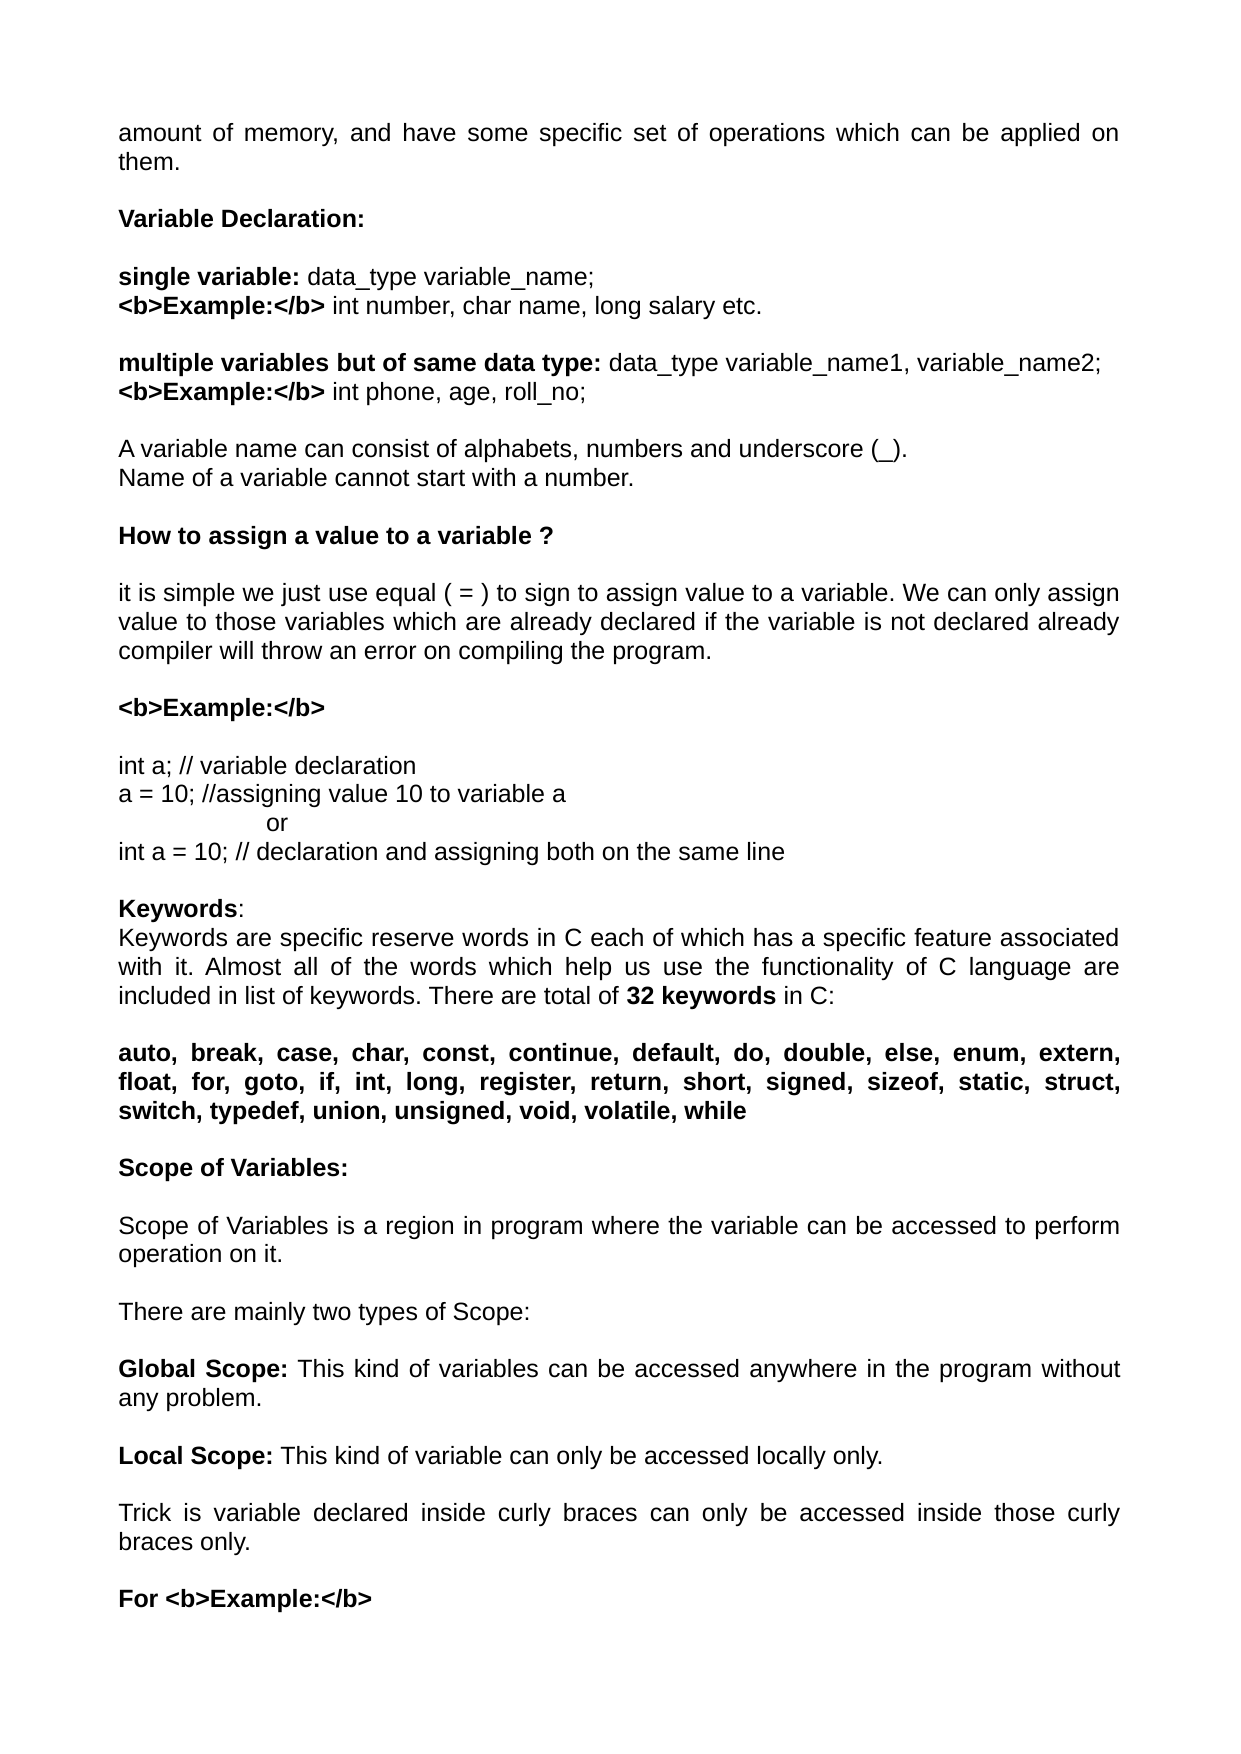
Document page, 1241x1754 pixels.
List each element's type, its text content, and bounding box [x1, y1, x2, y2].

text Scope of Variables is a region in program where the variable can be accessed to perform operation on it. [118, 1211, 1122, 1268]
text Trick is variable declared inside curly braces can only be accessed inside those curly braces only. [118, 1498, 1122, 1556]
text a = 10; //assigning value 10 to variable a [118, 779, 1122, 808]
text A variable name can consist of alphabets, numbers and underscore (_). [118, 434, 1122, 463]
text int a; // variable declaration [118, 751, 1122, 779]
text amount of memory, and have some specific set of operations which can be applied on them. [118, 118, 1122, 176]
text <b>Example:</b> int phone, age, roll_no; [118, 377, 1122, 406]
text There are mainly two types of Scope: [118, 1297, 1122, 1326]
text single variable: data_type variable_name; [118, 262, 1122, 291]
text Local Scope: This kind of variable can only be accessed locally only. [118, 1441, 1122, 1469]
text Variable Declaration: [118, 204, 1122, 233]
text For <b>Example:</b> [118, 1584, 1122, 1613]
text <b>Example:</b> int number, char name, long salary etc. [118, 291, 1122, 319]
text or [118, 808, 1122, 837]
text Keywords: [118, 894, 1122, 923]
text multiple variables but of same data type: data_type variable_name1, variable_name2; [118, 348, 1122, 377]
text auto, break, case, char, const, continue, default, do, double, else, enum, extern, float, for, goto, if, int, long, register, return, short, signed, sizeof, static, struct, switch, typedef, union, unsigned, void, volatile, while [118, 1038, 1122, 1124]
text Name of a variable cannot start with a number. [118, 463, 1122, 492]
text int a = 10; // declaration and assigning both on the same line [118, 837, 1122, 866]
text Keywords are specific reserve words in C each of which has a specific feature associated with it. Almost all of the words which help us use the functionality of C language are included in list of keywords. There are total of 32 keywords in C: [118, 923, 1122, 1009]
text it is simple we just use equal ( = ) to sign to assign value to a variable. We can only assign value to those variables which are already declared if the variable is not declared already compiler will throw an error on compiling the program. [118, 578, 1122, 664]
text How to assign a value to a variable ? [118, 521, 1122, 549]
text Global Scope: This kind of variables can be accessed anywhere in the program without any problem. [118, 1354, 1122, 1412]
text <b>Example:</b> [118, 693, 1122, 722]
text Scope of Variables: [118, 1153, 1122, 1182]
